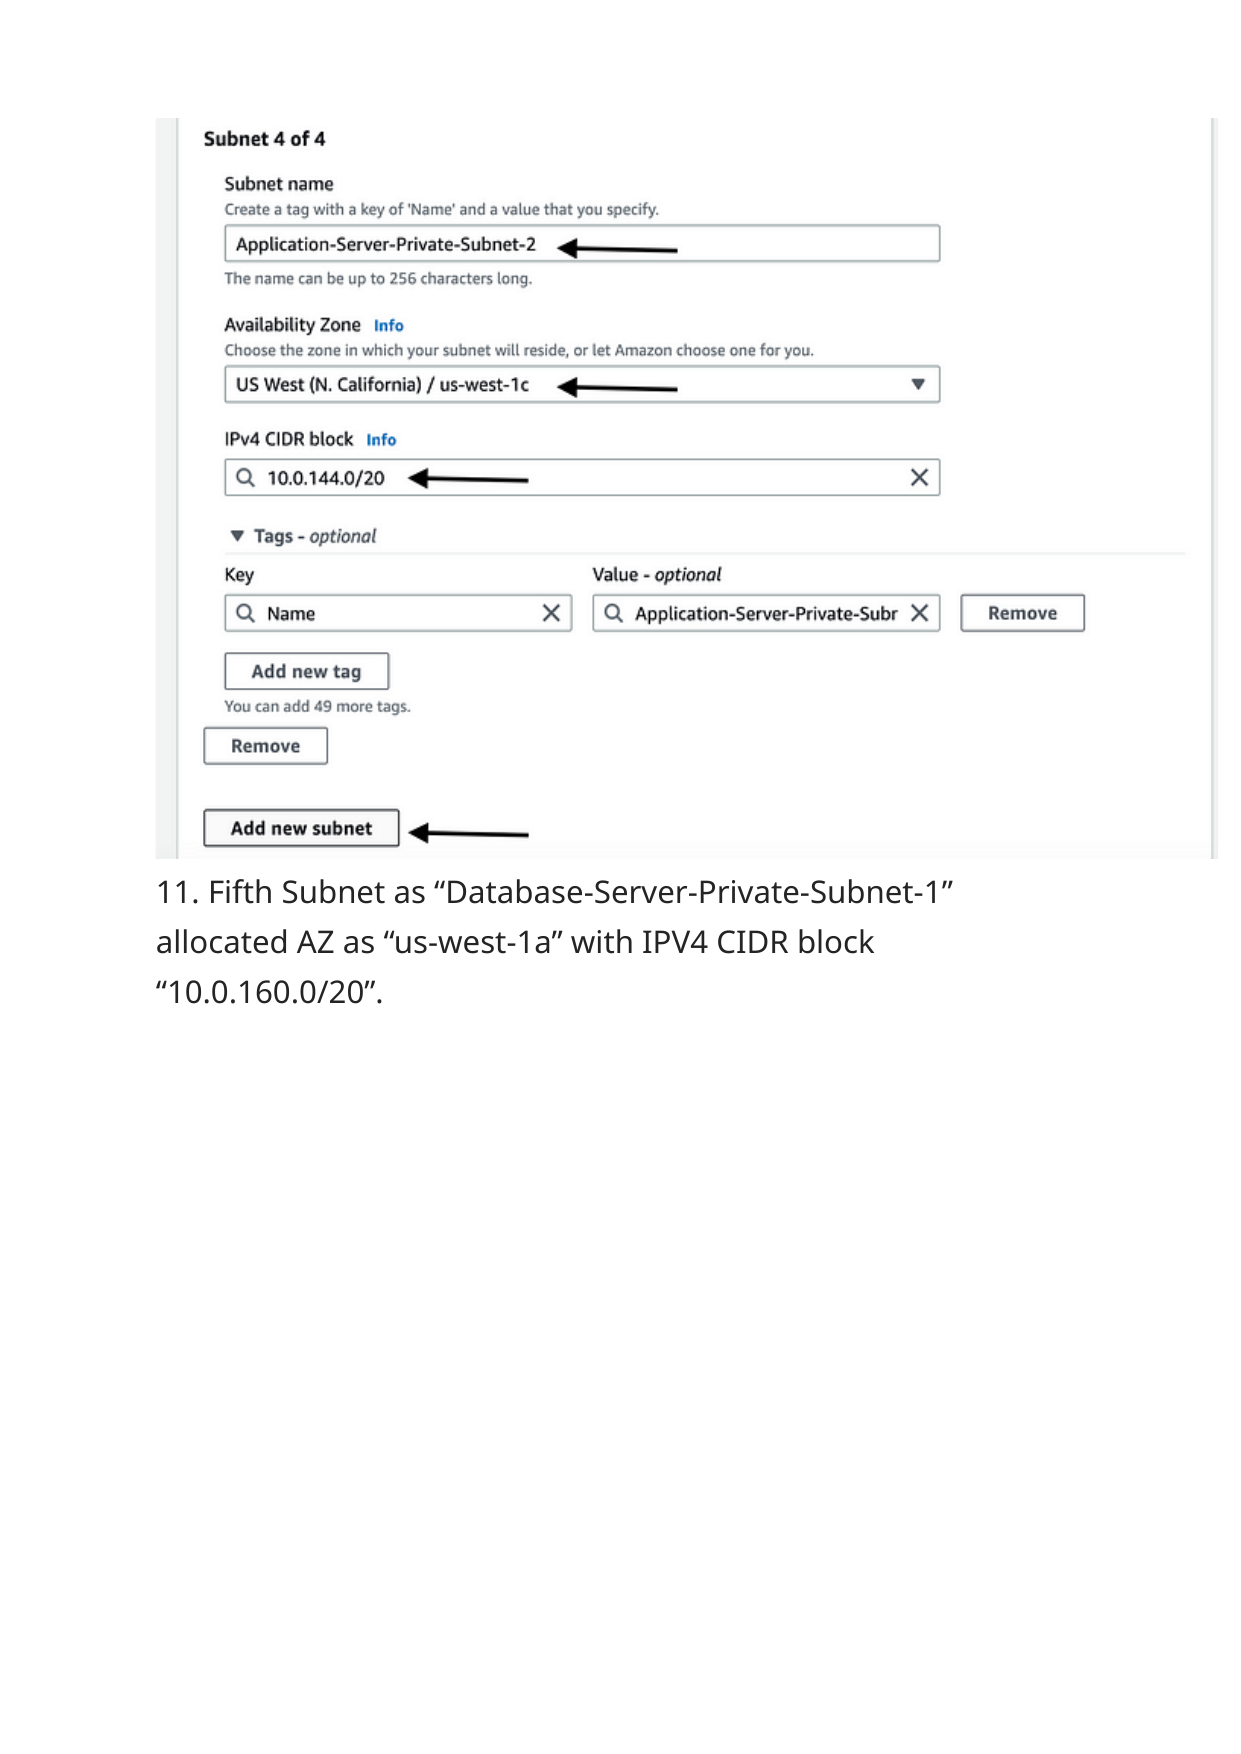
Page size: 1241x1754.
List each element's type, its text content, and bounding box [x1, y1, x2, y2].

picture [155, 118, 1219, 859]
text 11. Fifth Subnet as “Database-Server-Private-Subnet-1” allocated AZ as “us-west-1a” with IPV4 CIDR block “10.0.160.0/20”. [156, 863, 1084, 1013]
